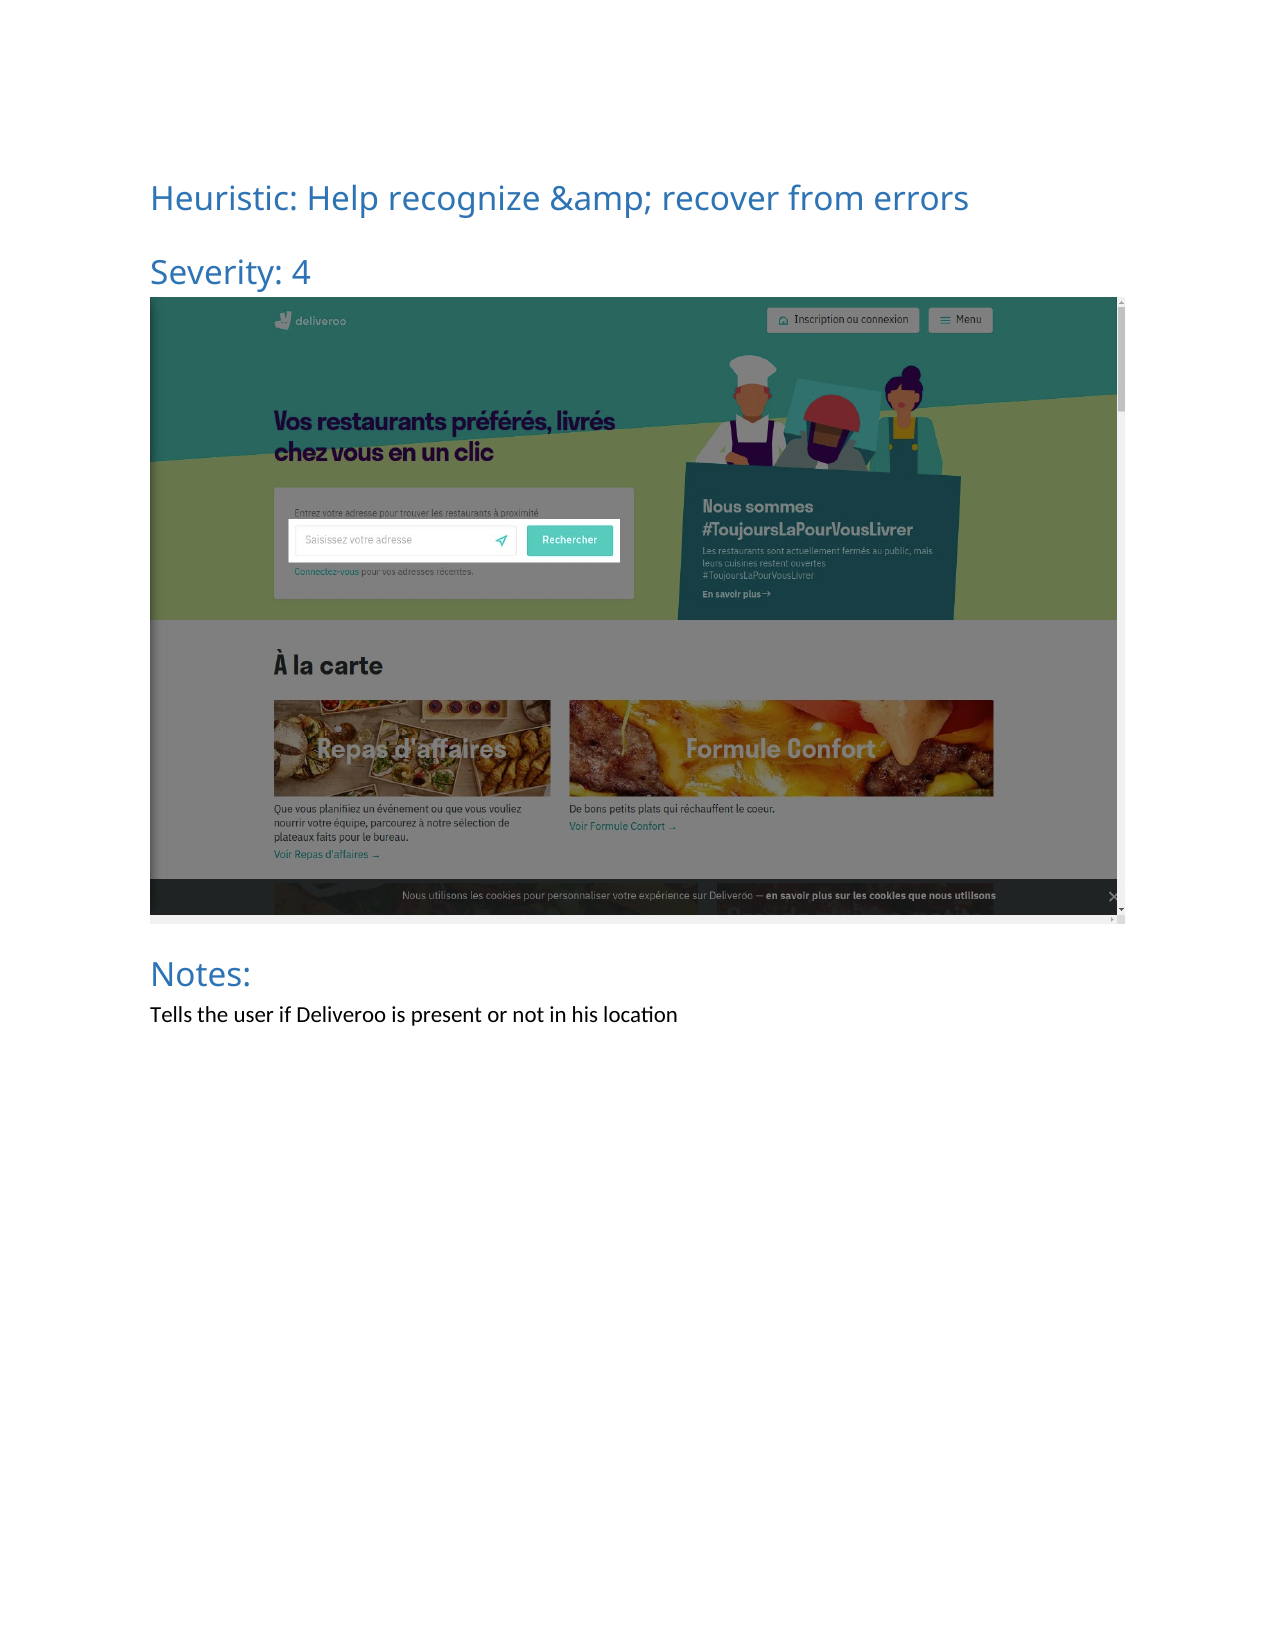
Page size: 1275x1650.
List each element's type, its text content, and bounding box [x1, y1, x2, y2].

picture [150, 297, 1125, 924]
subtitle Heuristic: Help recognize &amp; recover from errors [150, 175, 1125, 220]
subtitle Severity: 4 [150, 249, 1125, 294]
text Tells the user if Deliveroo is present or not in his location [150, 1000, 1125, 1028]
subtitle Notes: [150, 951, 1125, 996]
